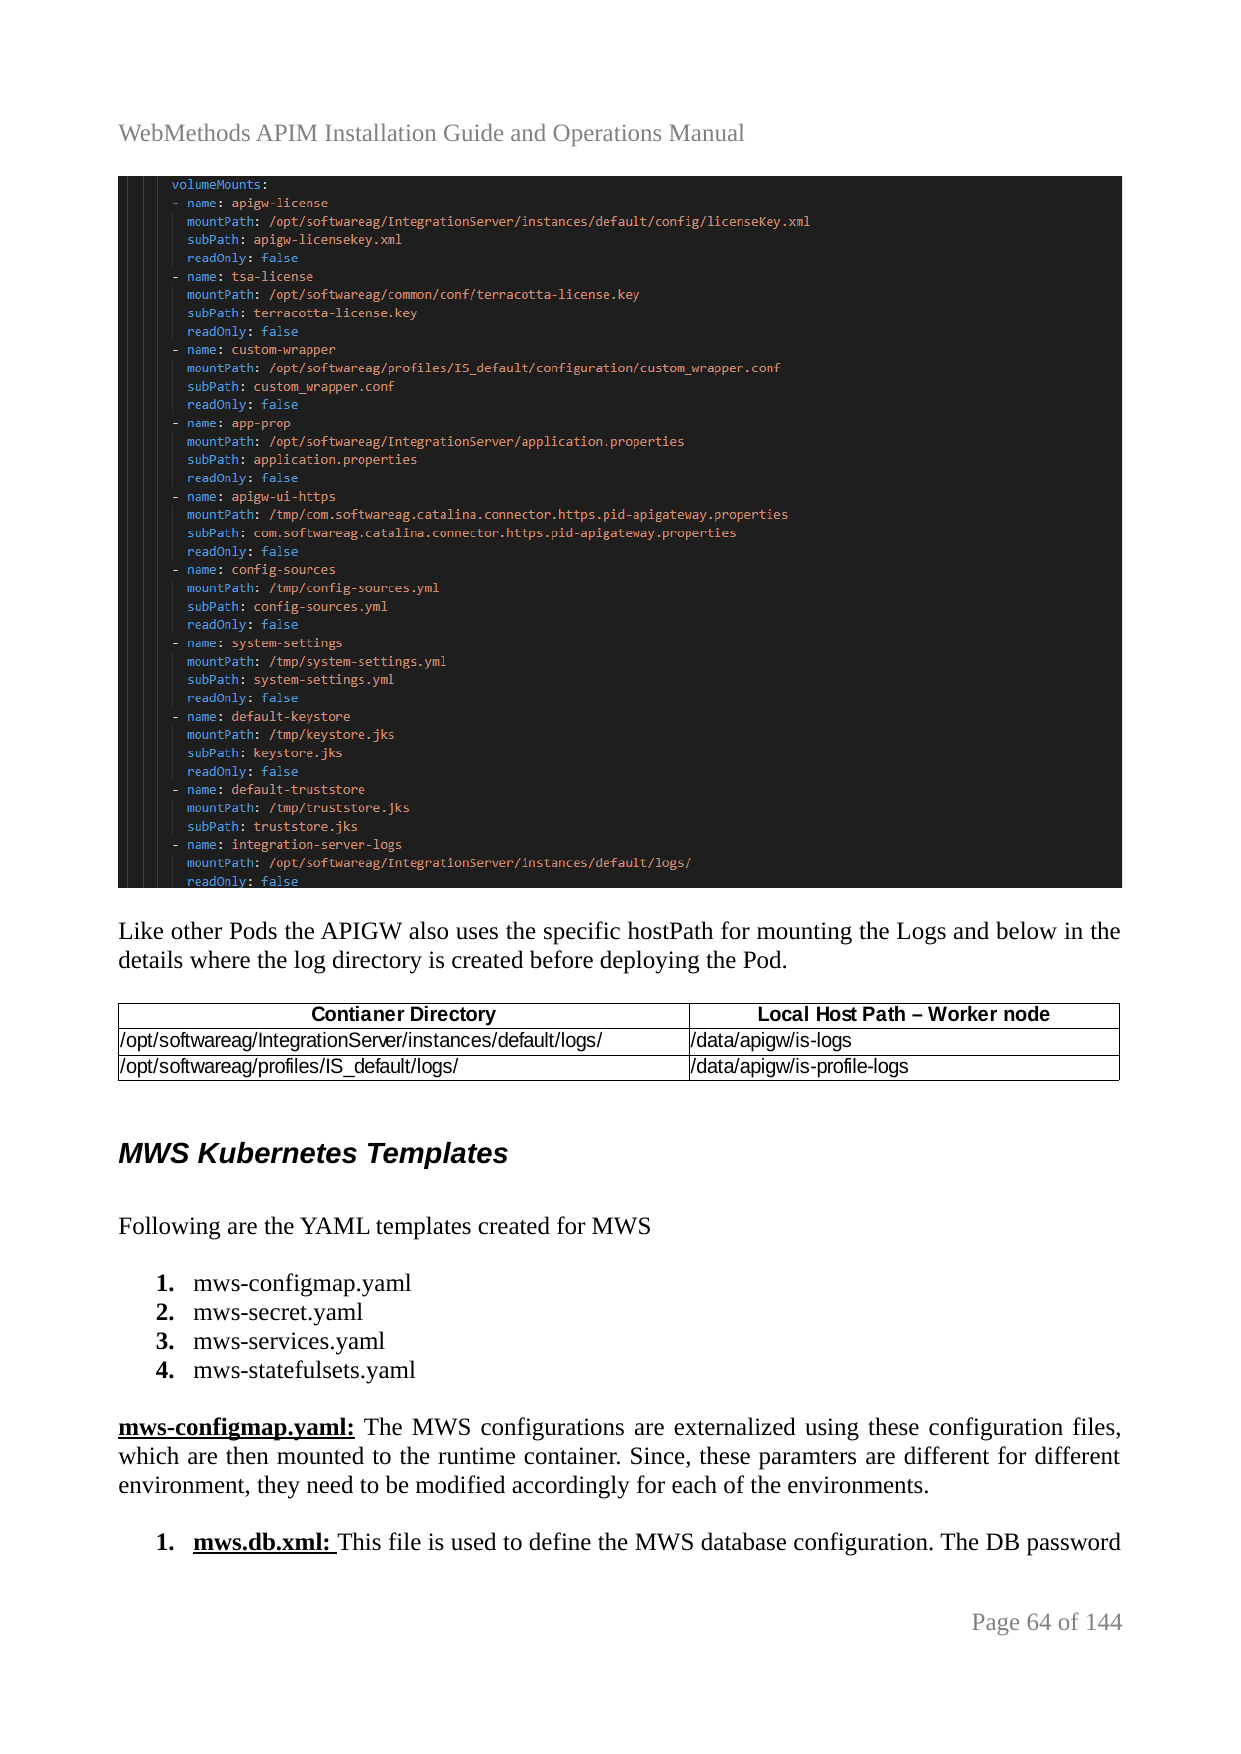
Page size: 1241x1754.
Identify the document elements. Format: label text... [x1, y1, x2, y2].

list mws.db.xml: This file is used to define the MWS database configuration. The DB password [156, 1527, 1122, 1556]
text Like other Pods the APIGW also uses the specific hostPath for mounting the Logs and below in the details where the log directory is created before deploying the Pod. [118, 916, 1122, 974]
list mws-configmap.yaml [156, 1268, 1122, 1297]
subtitle MWS Kubernetes Templates [118, 1136, 1122, 1170]
picture [118, 176, 1123, 888]
list mws-services.yaml [156, 1326, 1122, 1355]
list mws-statefulsets.yaml [156, 1355, 1122, 1383]
text mws-configmap.yaml: The MWS configurations are externalized using these configuration files, which are then mounted to the runtime container. Since, these paramters are different for different environment, they need to be modified accordingly for each of the environments. [118, 1412, 1122, 1498]
list mws-secret.yaml [156, 1297, 1122, 1326]
text Following are the YAML templates created for MWS [118, 1211, 1122, 1240]
